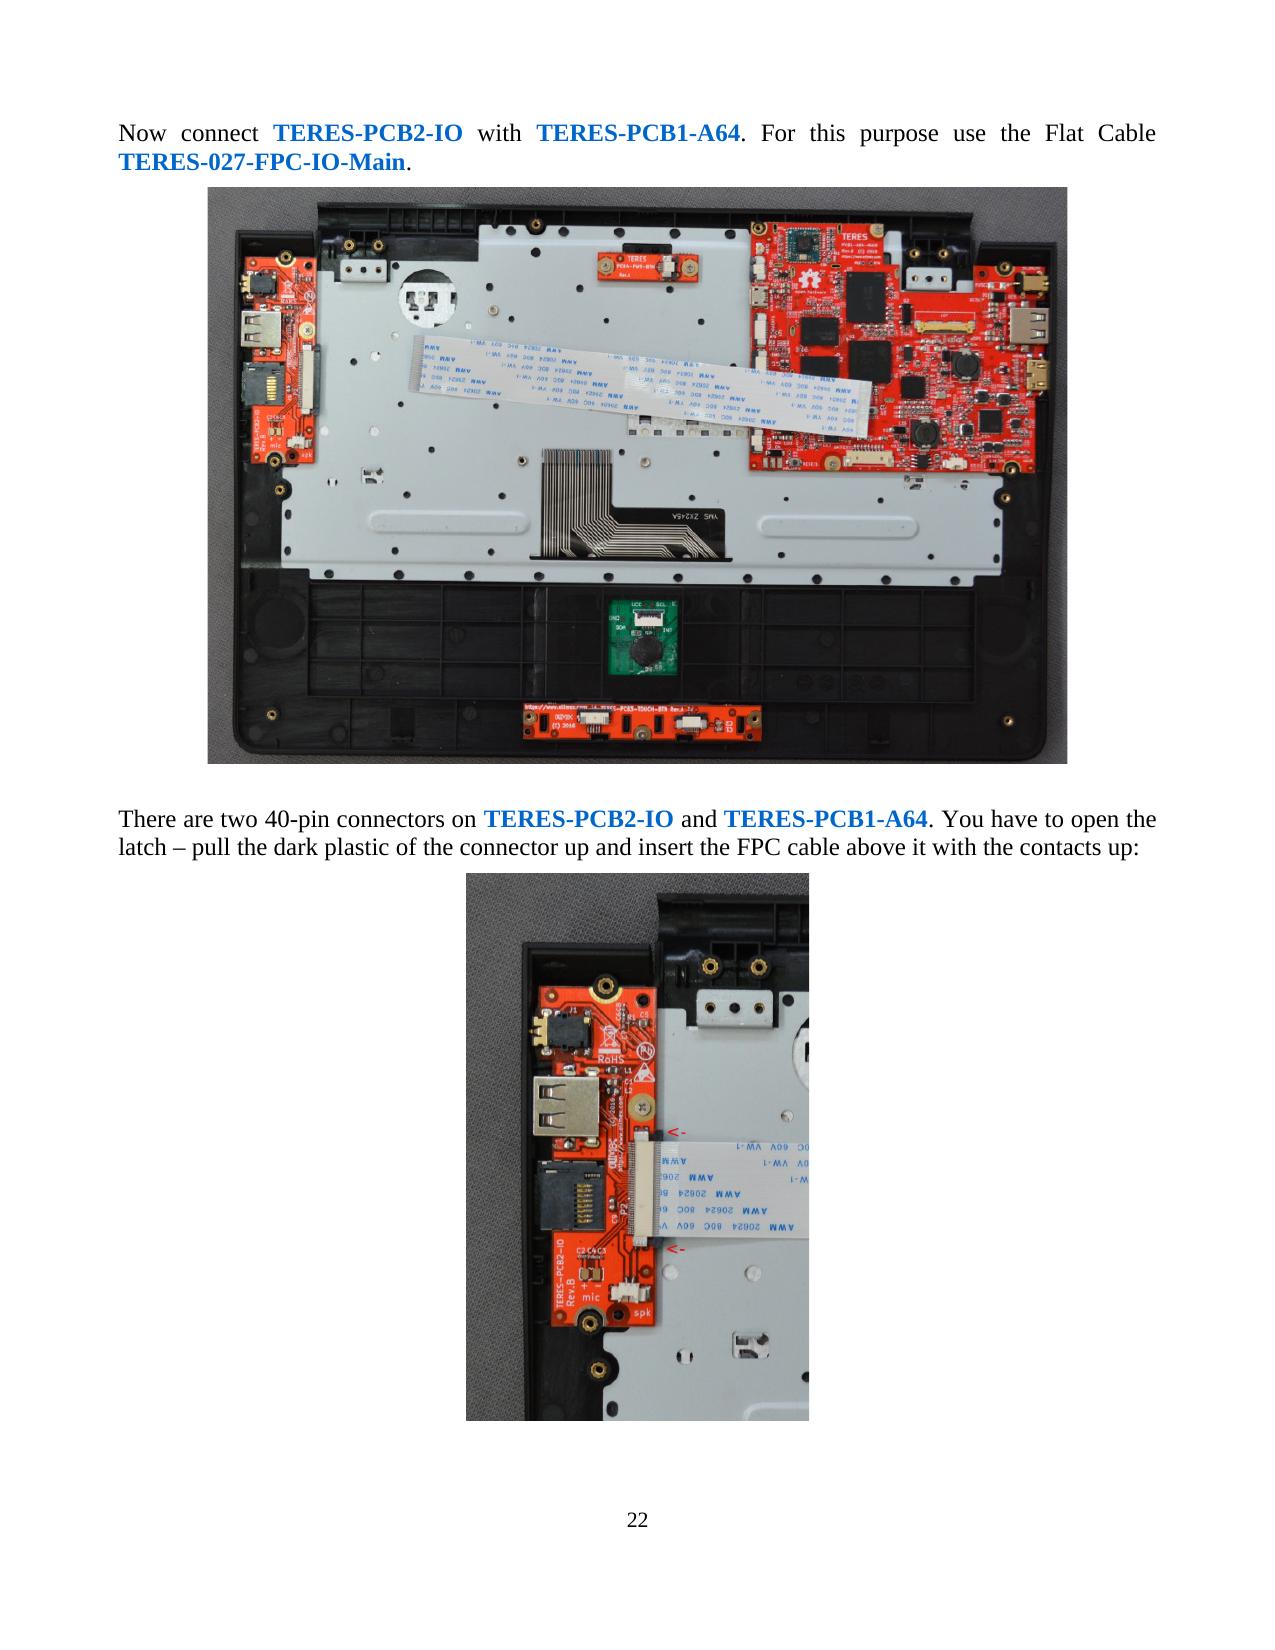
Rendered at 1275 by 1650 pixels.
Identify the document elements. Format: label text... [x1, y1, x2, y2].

text Now connect TERES-PCB2-IO with TERES-PCB1-A64. For this purpose use the Flat Cable TERES-027-FPC-IO-Main. [118, 118, 1157, 176]
picture [466, 873, 810, 1421]
picture [207, 187, 1068, 764]
text There are two 40-pin connectors on TERES-PCB2-IO and TERES-PCB1-A64. You have to open the latch – pull the dark plastic of the connector up and insert the FPC cable above it with the contacts up: [118, 804, 1157, 861]
